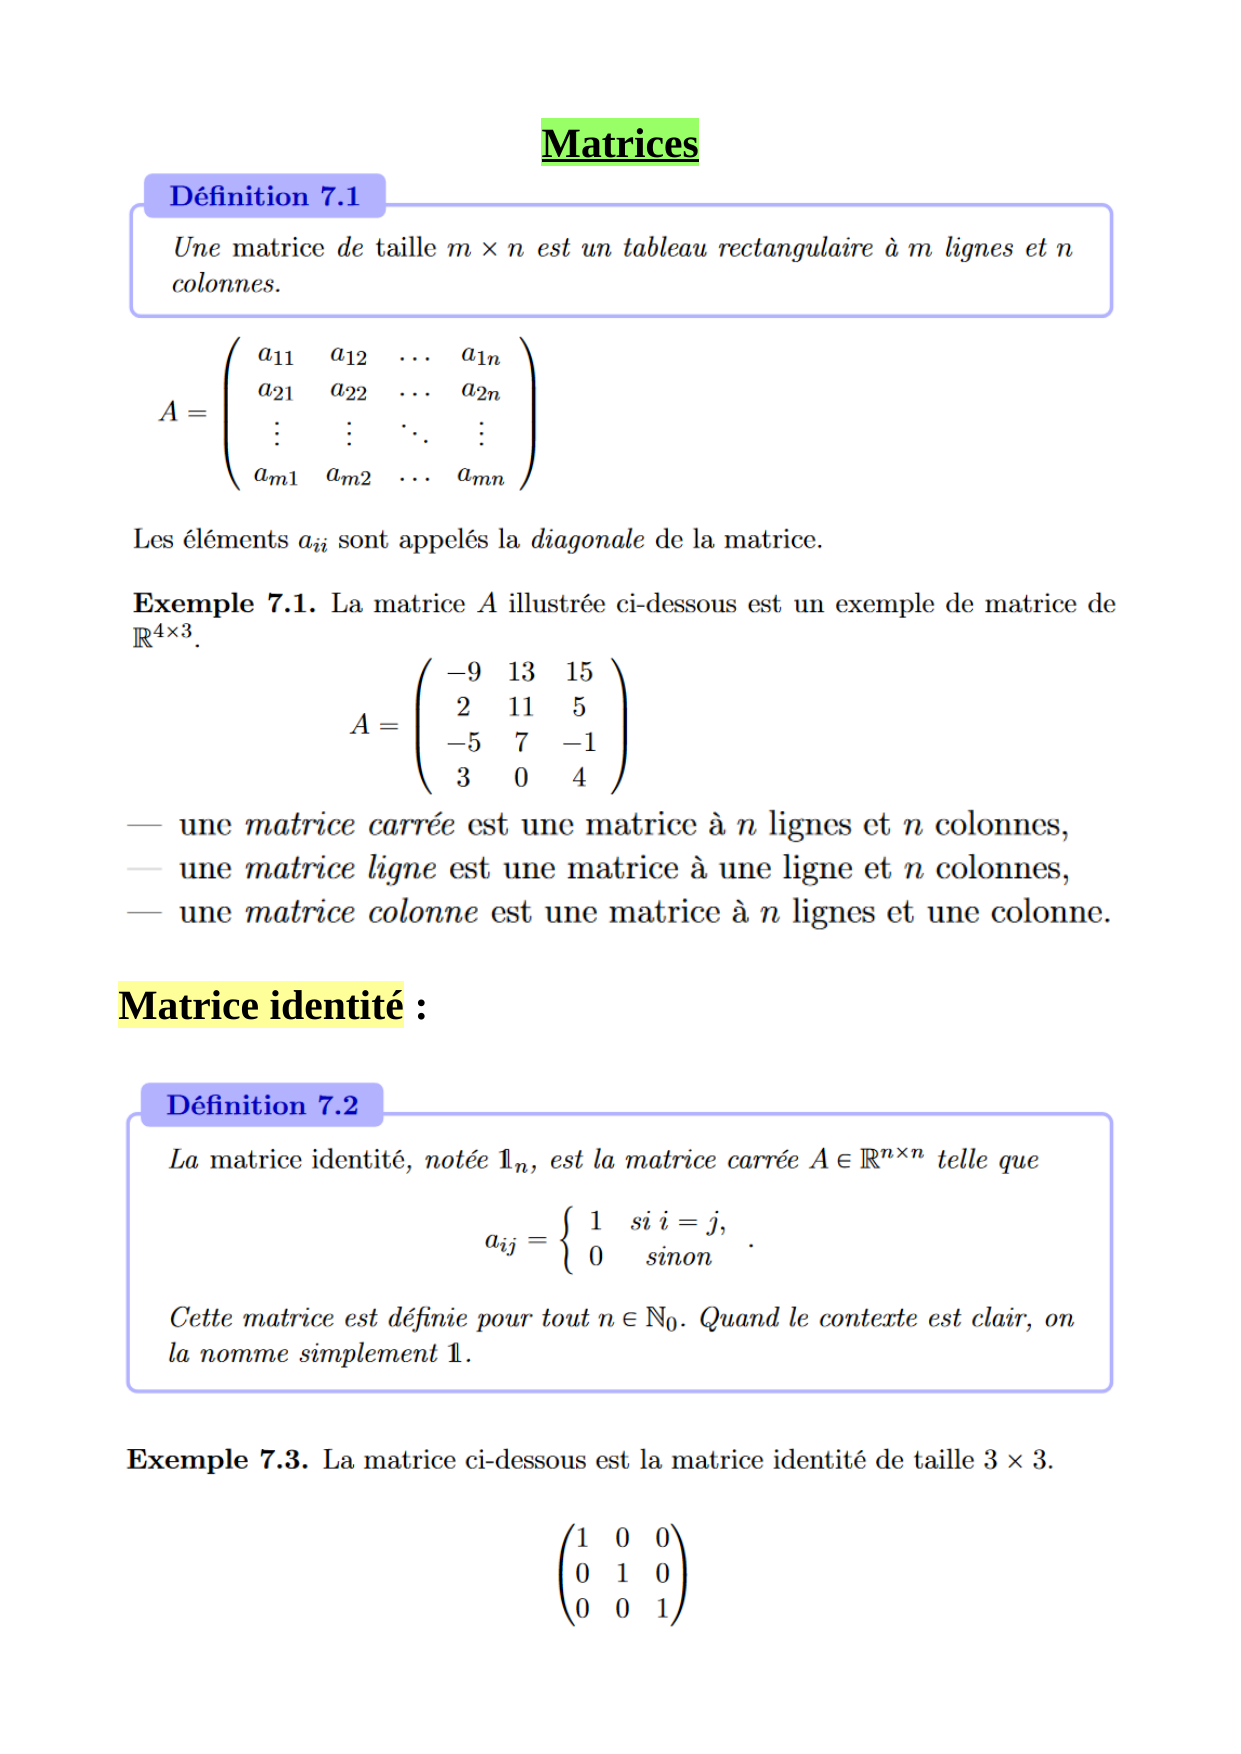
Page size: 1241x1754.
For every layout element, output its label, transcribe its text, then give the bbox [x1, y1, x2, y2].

text Matrices [118, 118, 1122, 166]
text Matrice identité : [118, 981, 1122, 1028]
